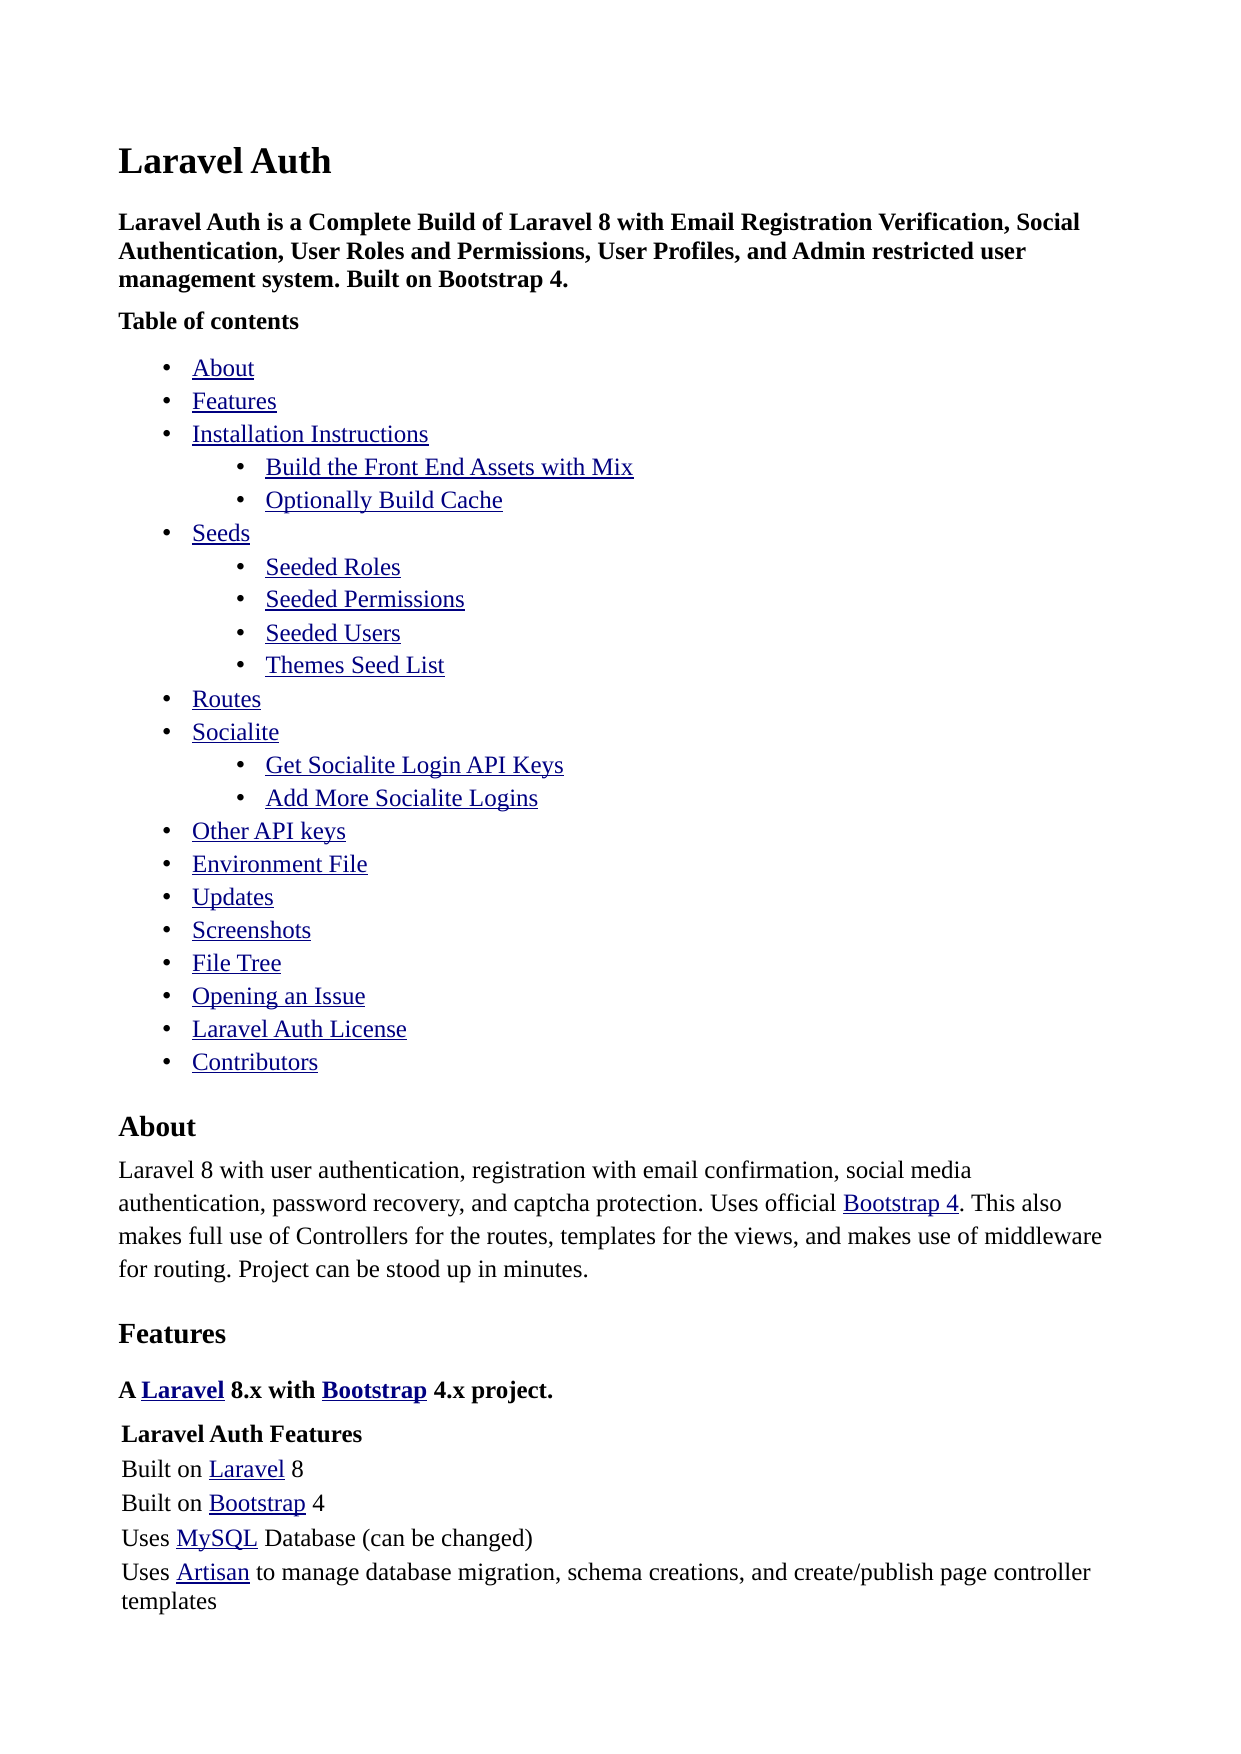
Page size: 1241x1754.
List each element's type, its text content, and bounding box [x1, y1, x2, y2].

list Contributors [162, 1047, 1122, 1076]
list About [162, 353, 1122, 382]
list File Tree [162, 948, 1122, 977]
list Socialite [162, 717, 1122, 745]
table_cell Uses MySQL Database (can be changed) [118, 1520, 1122, 1554]
text Table of contents [118, 306, 1122, 334]
list Installation Instructions [162, 419, 1122, 448]
subtitle A Laravel 8.x with Bootstrap 4.x project. [118, 1375, 1122, 1404]
list Updates [162, 882, 1122, 911]
table_cell Built on Laravel 8 [118, 1451, 1122, 1485]
list Seeded Roles [236, 552, 1122, 580]
subtitle Laravel Auth is a Complete Build of Laravel 8 with Email Registration Verification, Social Authentication, User Roles and Permissions, User Profiles, and Admin restricted user management system. Built on Bootstrap 4. [118, 207, 1122, 293]
text Laravel 8 with user authentication, registration with email confirmation, social media authentication, password recovery, and captcha protection. Uses official Bootstrap 4. This also makes full use of Controllers for the routes, templates for the views, and makes use of middleware for routing. Project can be stood up in minutes. [118, 1155, 1122, 1283]
list Routes [162, 684, 1122, 712]
table_cell Built on Bootstrap 4 [118, 1485, 1122, 1520]
list Other API keys [162, 816, 1122, 844]
subtitle Laravel Auth [118, 139, 1122, 182]
table_header Laravel Auth Features [118, 1416, 1122, 1451]
list Seeded Users [236, 618, 1122, 646]
list Themes Seed List [236, 651, 1122, 679]
list Add More Socialite Logins [236, 783, 1122, 811]
subtitle About [118, 1109, 1122, 1143]
list Opening an Issue [162, 981, 1122, 1009]
list Features [162, 386, 1122, 415]
list Optionally Build Cache [236, 486, 1122, 514]
list Seeded Permissions [236, 584, 1122, 613]
list Environment File [162, 849, 1122, 877]
subtitle Features [118, 1316, 1122, 1350]
table_cell Uses Artisan to manage database migration, schema creations, and create/publish page controller templates [118, 1555, 1122, 1618]
list Build the Front End Assets with Mix [236, 452, 1122, 481]
list Laravel Auth License [162, 1014, 1122, 1043]
list Screenshots [162, 915, 1122, 943]
list Seeds [162, 518, 1122, 547]
list Get Socialite Login API Keys [236, 750, 1122, 778]
